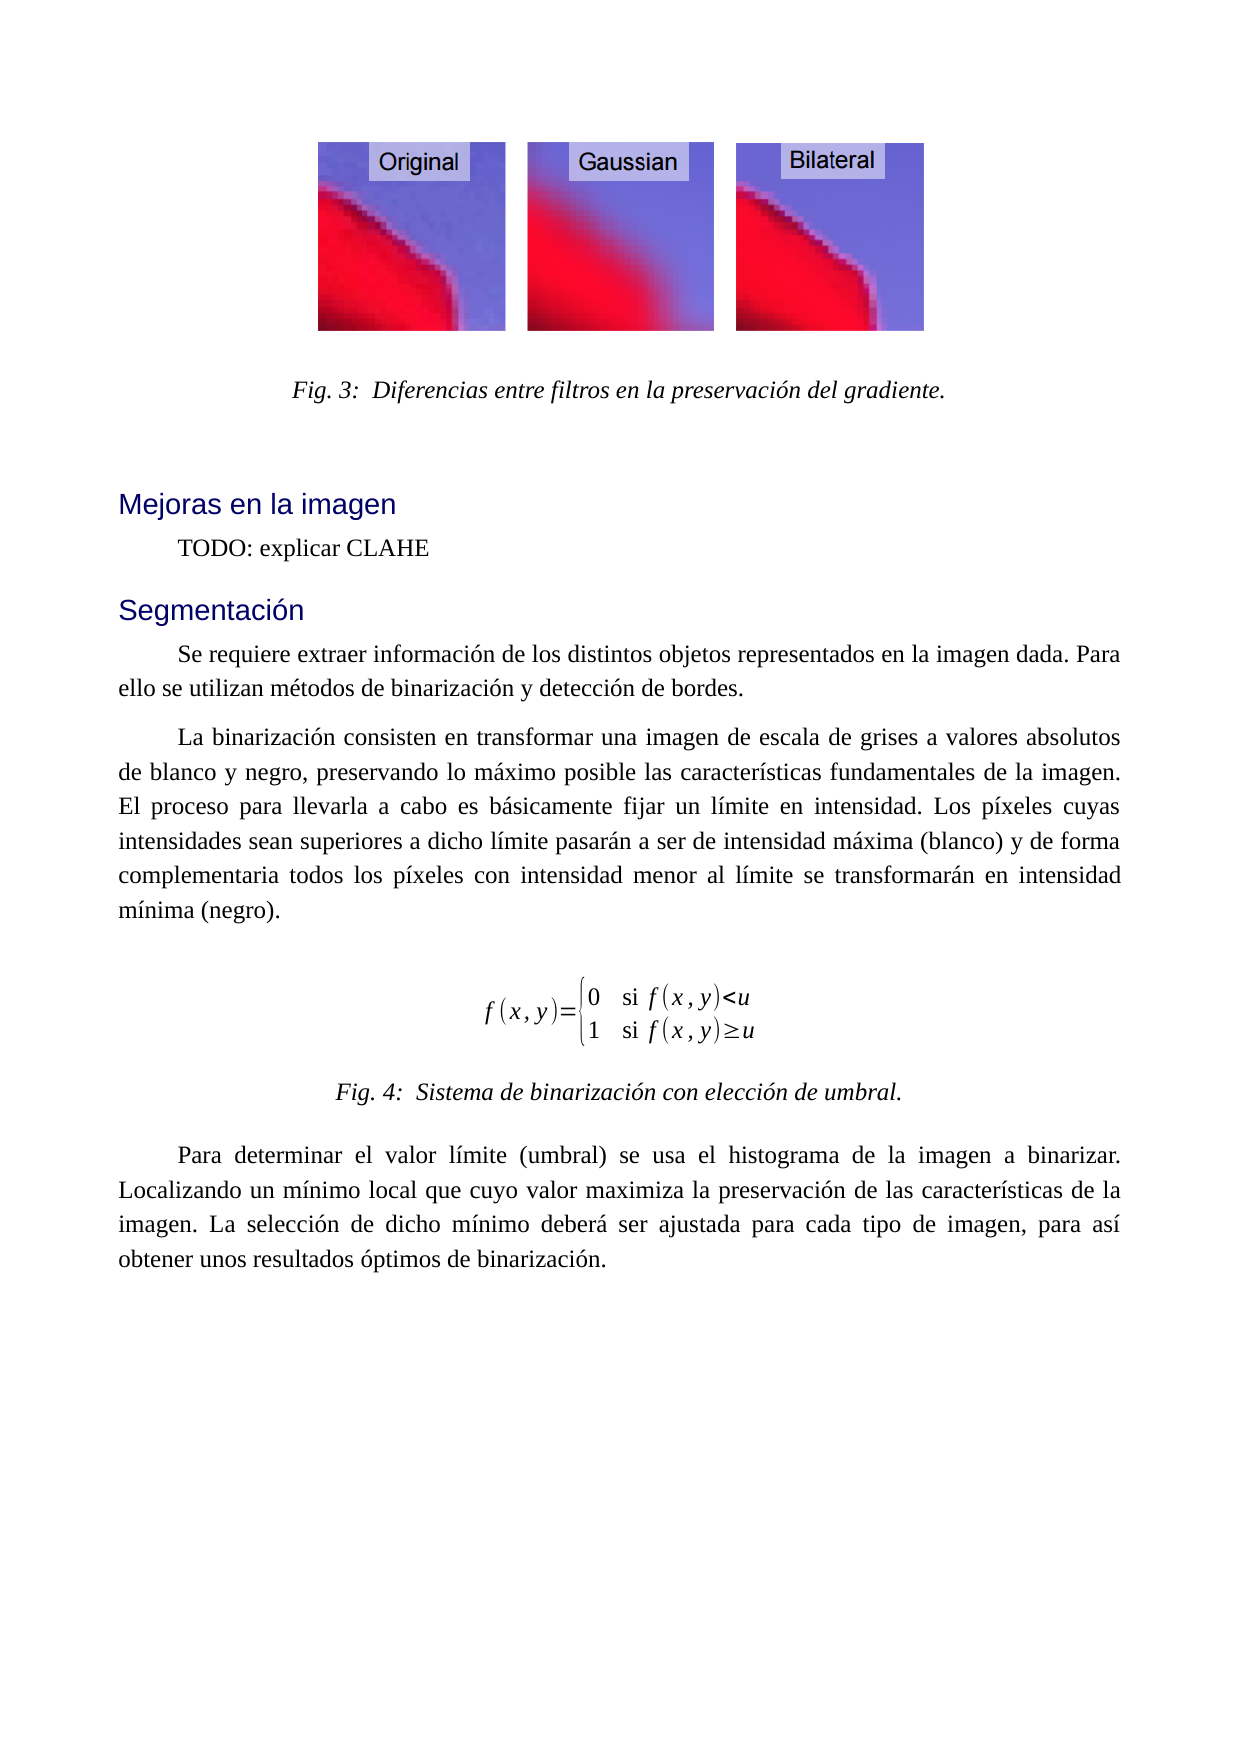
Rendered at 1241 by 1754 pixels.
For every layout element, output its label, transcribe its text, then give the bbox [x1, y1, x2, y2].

text Fig. 4: Sistema de binarización con elección de umbral. [332, 976, 908, 1106]
text TODO: explicar CLAHE [118, 533, 1122, 562]
text Se requiere extraer información de los distintos objetos representados en la imagen dada. Para ello se utilizan métodos de binarización y detección de bordes. [118, 639, 1122, 702]
text Fig. 3: Diferencias entre filtros en la preservación del gradiente. [288, 347, 952, 404]
text Para determinar el valor límite (umbral) se usa el histograma de la imagen a binarizar. Localizando un mínimo local que cuyo valor maximiza la preservación de las características de la imagen. La selección de dicho mínimo deberá ser ajustada para cada tipo de imagen, para así obtener unos resultados óptimos de binarización. [118, 944, 1122, 1272]
subtitle Mejoras en la imagen [118, 487, 1122, 521]
text La binarización consisten en transformar una imagen de escala de grises a valores absolutos de blanco y negro, preservando lo máximo posible las características fundamentales de la imagen. El proceso para llevarla a cabo es básicamente fijar un límite en intensidad. Los píxeles cuyas intensidades sean superiores a dicho límite pasarán a ser de intensidad máxima (blanco) y de forma complementaria todos los píxeles con intensidad menor al límite se transformarán en intensidad mínima (negro). [118, 722, 1122, 923]
subtitle Segmentación [118, 593, 1122, 626]
picture [316, 138, 925, 334]
